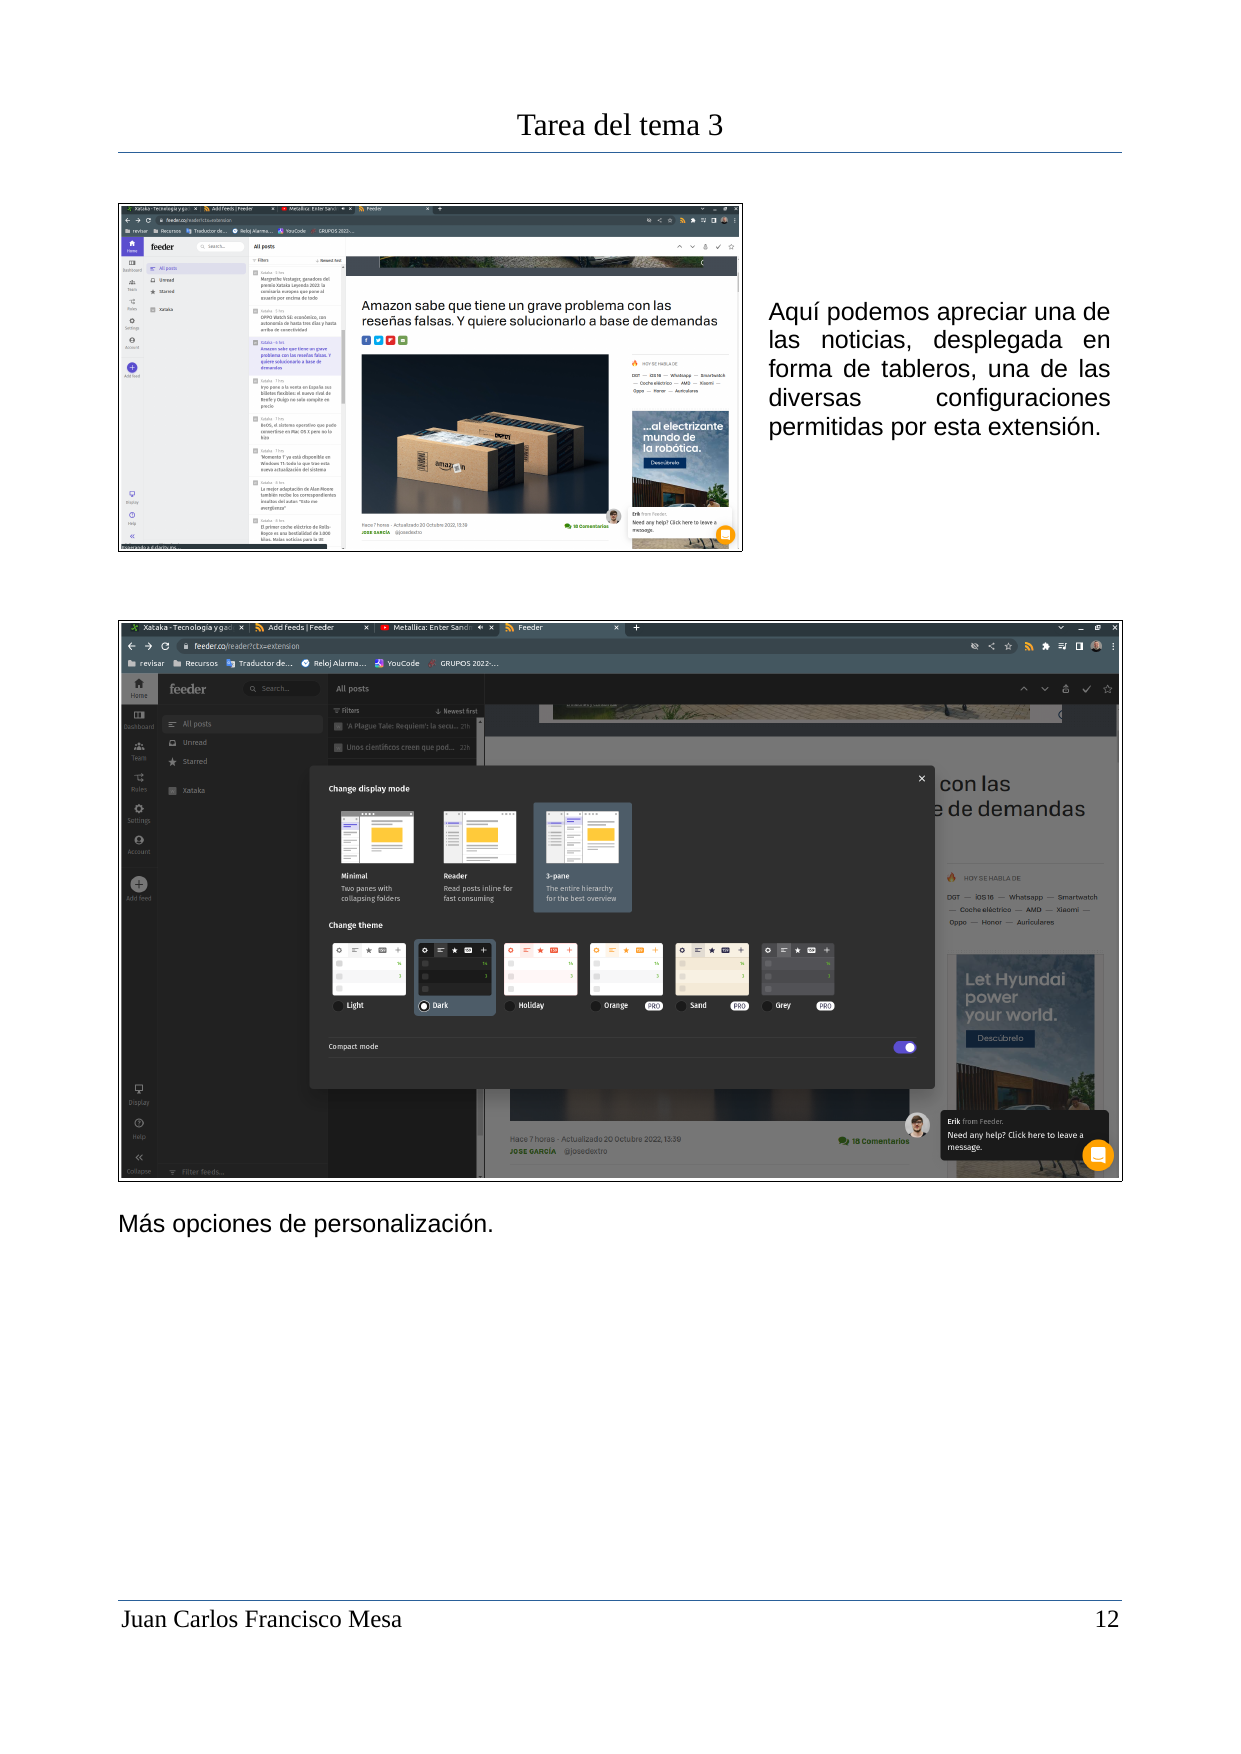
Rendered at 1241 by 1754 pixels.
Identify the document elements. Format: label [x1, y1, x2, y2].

picture [121, 623, 1119, 1178]
picture [121, 206, 739, 549]
